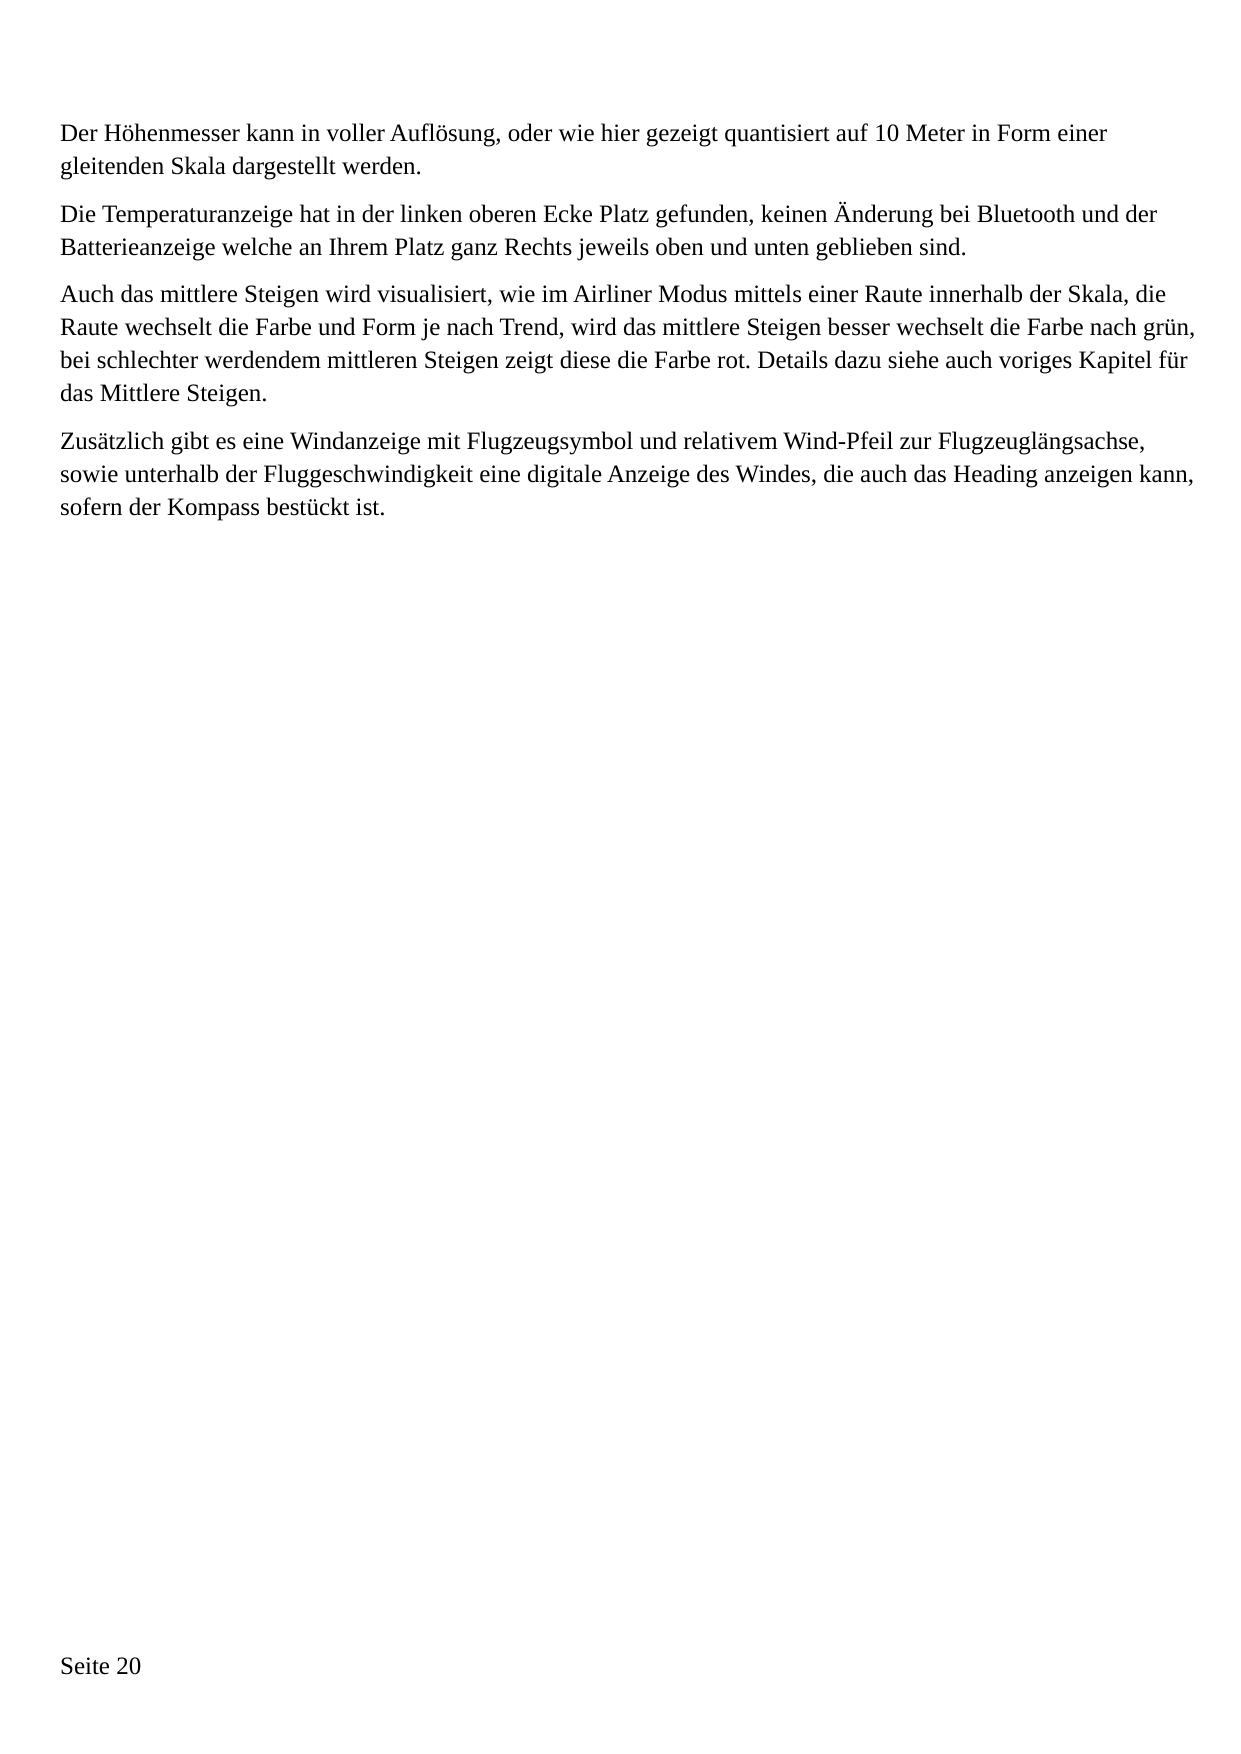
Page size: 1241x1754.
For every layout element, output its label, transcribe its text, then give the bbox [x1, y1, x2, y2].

text Die Temperaturanzeige hat in der linken oberen Ecke Platz gefunden, keinen Änderung bei Bluetooth und der Batterieanzeige welche an Ihrem Platz ganz Rechts jeweils oben und unten geblieben sind. [60, 199, 1207, 261]
text Der Höhenmesser kann in voller Auflösung, oder wie hier gezeigt quantisiert auf 10 Meter in Form einer gleitenden Skala dargestellt werden. [60, 118, 1207, 180]
text Zusätzlich gibt es eine Windanzeige mit Flugzeugsymbol und relativem Wind-Pfeil zur Flugzeuglängsachse, sowie unterhalb der Fluggeschwindigkeit eine digitale Anzeige des Windes, die auch das Heading anzeigen kann, sofern der Kompass bestückt ist. [60, 426, 1207, 521]
text Auch das mittlere Steigen wird visualisiert, wie im Airliner Modus mittels einer Raute innerhalb der Skala, die Raute wechselt die Farbe und Form je nach Trend, wird das mittlere Steigen besser wechselt die Farbe nach grün, bei schlechter werdendem mittleren Steigen zeigt diese die Farbe rot. Details dazu siehe auch voriges Kapitel für das Mittlere Steigen. [60, 279, 1207, 407]
